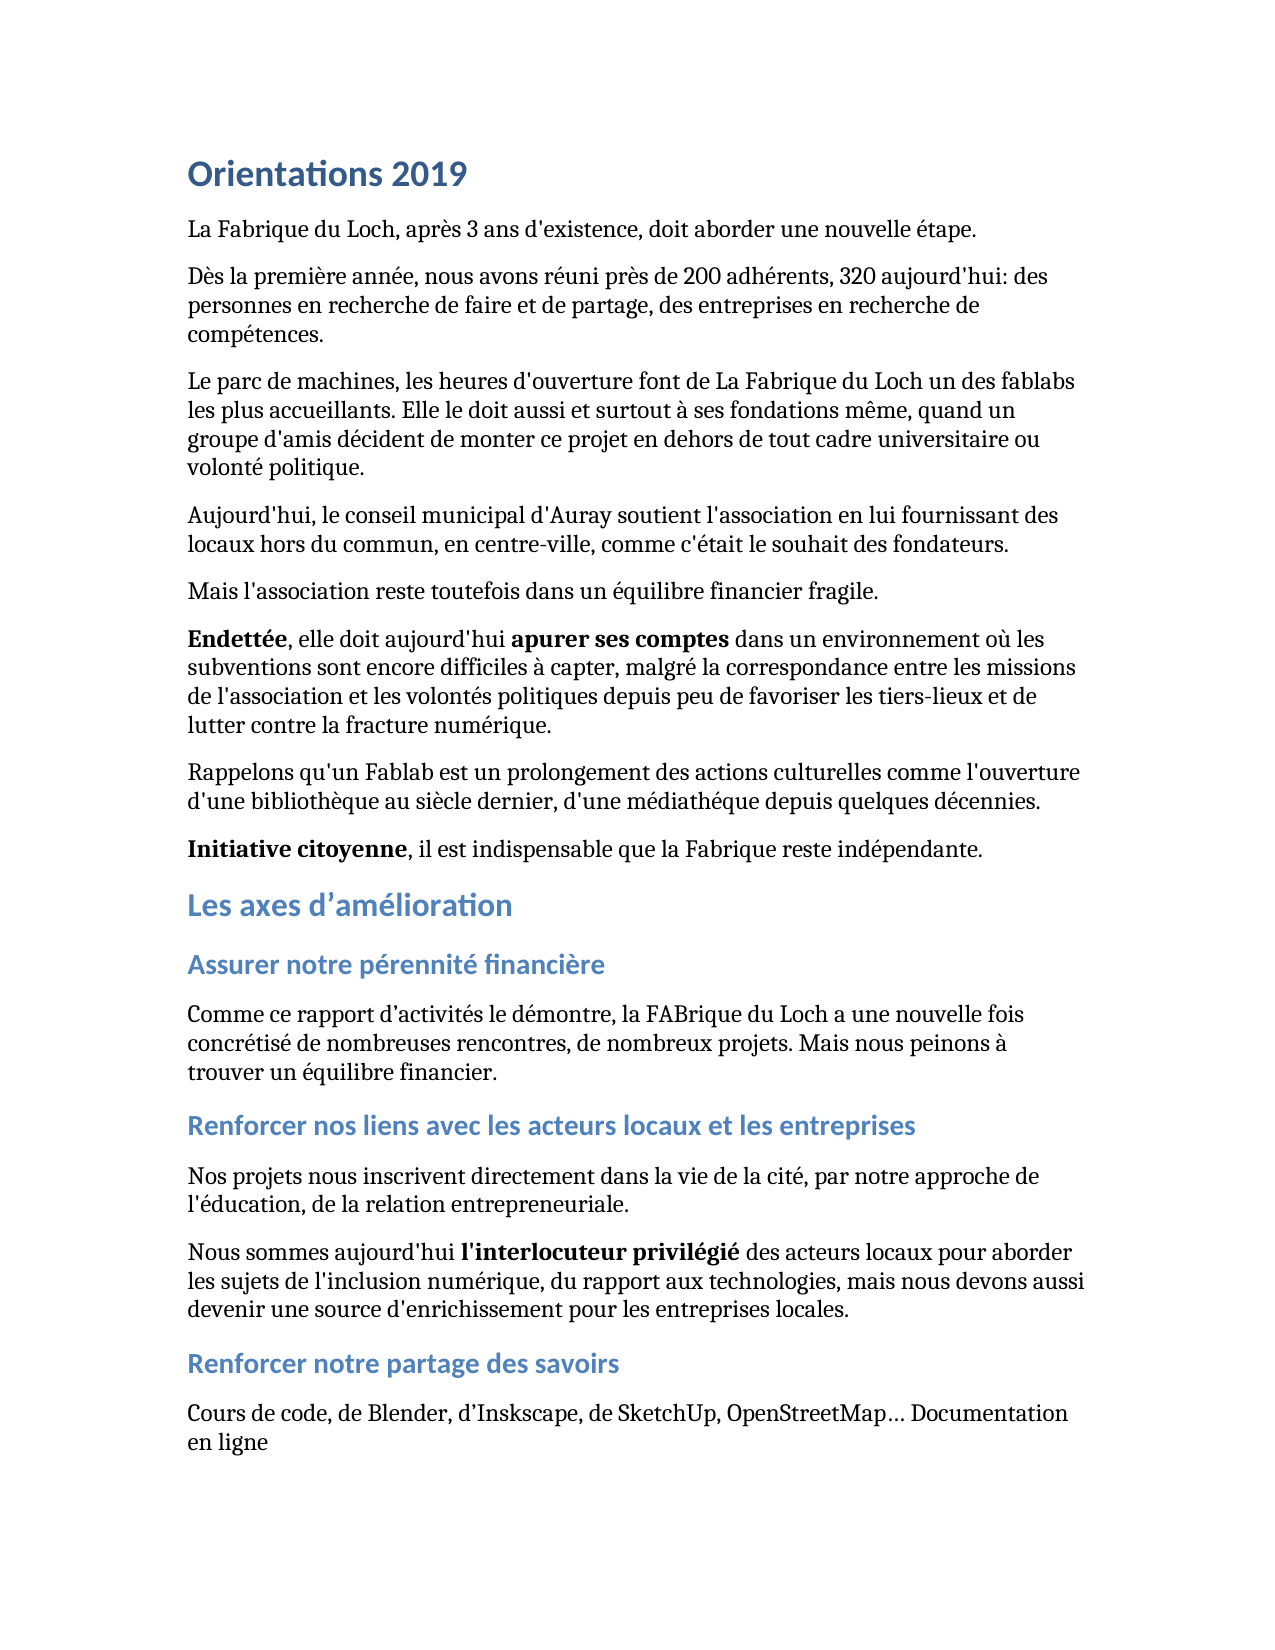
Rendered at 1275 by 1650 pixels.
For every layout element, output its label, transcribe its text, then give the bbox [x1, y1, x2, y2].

subtitle Les axes d’amélioration [187, 884, 1087, 925]
text Rappelons qu'un Fablab est un prolongement des actions culturelles comme l'ouverture d'une bibliothèque au siècle dernier, d'une médiathéque depuis quelques décennies. [187, 758, 1087, 816]
subtitle Renforcer notre partage des savoirs [187, 1345, 1087, 1381]
text La Fabrique du Loch, après 3 ans d'existence, doit aborder une nouvelle étape. [187, 214, 1087, 243]
text Initiative citoyenne, il est indispensable que la Fabrique reste indépendante. [187, 834, 1087, 863]
subtitle Renforcer nos liens avec les acteurs locaux et les entreprises [187, 1107, 1087, 1143]
text Nous sommes aujourd'hui l'interlocuteur privilégié des acteurs locaux pour aborder les sujets de l'inclusion numérique, du rapport aux technologies, mais nous devons aussi devenir une source d'enrichissement pour les entreprises locales. [187, 1238, 1087, 1324]
text Dès la première année, nous avons réuni près de 200 adhérents, 320 aujourd'hui: des personnes en recherche de faire et de partage, des entreprises en recherche de compétences. [187, 262, 1087, 348]
text Le parc de machines, les heures d'ouverture font de La Fabrique du Loch un des fablabs les plus accueillants. Elle le doit aussi et surtout à ses fondations même, quand un groupe d'amis décident de monter ce projet en dehors de tout cadre universitaire ou volonté politique. [187, 367, 1087, 482]
text Aujourd'hui, le conseil municipal d'Auray soutient l'association en lui fournissant des locaux hors du commun, en centre-ville, comme c'était le souhait des fondateurs. [187, 501, 1087, 558]
text Mais l'association reste toutefois dans un équilibre financier fragile. [187, 577, 1087, 606]
subtitle Orientations 2019 [187, 150, 1087, 196]
text Nos projets nous inscrivent directement dans la vie de la cité, par notre approche de l'éducation, de la relation entrepreneuriale. [187, 1162, 1087, 1219]
text Cours de code, de Blender, d’Inskscape, de SketchUp, OpenStreetMap… Documentation en ligne [187, 1399, 1087, 1457]
text Comme ce rapport d’activités le démontre, la FABrique du Loch a une nouvelle fois concrétisé de nombreuses rencontres, de nombreux projets. Mais nous peinons à trouver un équilibre financier. [187, 1000, 1087, 1086]
text Endettée, elle doit aujourd'hui apurer ses comptes dans un environnement où les subventions sont encore difficiles à capter, malgré la correspondance entre les missions de l'association et les volontés politiques depuis peu de favoriser les tiers-lieux et de lutter contre la fracture numérique. [187, 624, 1087, 739]
subtitle Assurer notre pérennité financière [187, 946, 1087, 981]
